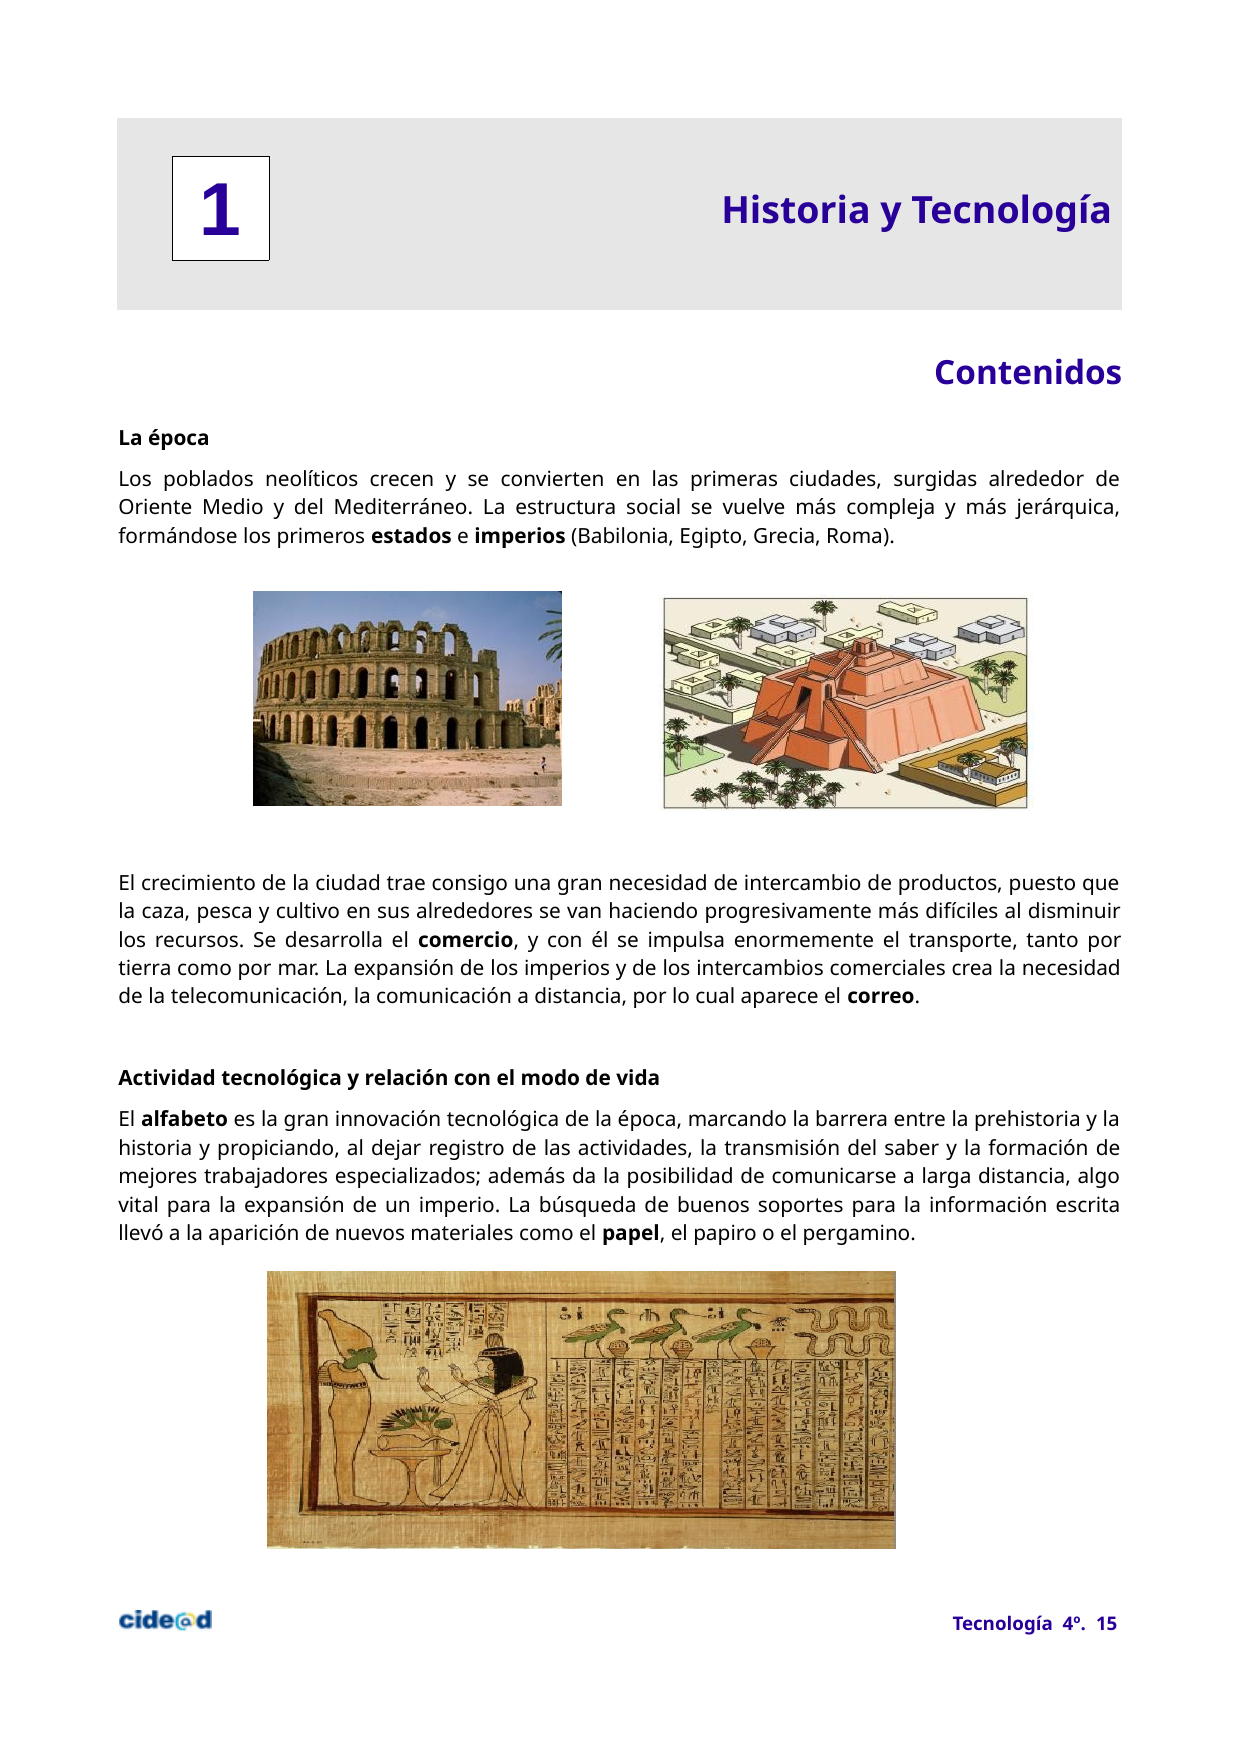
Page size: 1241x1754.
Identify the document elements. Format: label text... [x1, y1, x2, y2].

text Contenidos [118, 349, 1122, 394]
picture [658, 594, 1034, 811]
text Los poblados neolíticos crecen y se convierten en las primeras ciudades, surgidas alrededor de Oriente Medio y del Mediterráneo. La estructura social se vuelve más compleja y más jerárquica, formándose los primeros estados e imperios (Babilonia, Egipto, Grecia, Roma). [118, 464, 1122, 549]
text Actividad tecnológica y relación con el modo de vida [118, 1063, 1122, 1092]
picture [267, 1271, 896, 1549]
text La época [118, 423, 1122, 451]
table_header Historia y Tecnología [117, 118, 1122, 310]
picture [118, 1610, 212, 1632]
picture [253, 591, 562, 806]
text El alfabeto es la gran innovación tecnológica de la época, marcando la barrera entre la prehistoria y la historia y propiciando, al dejar registro de las actividades, la transmisión del saber y la formación de mejores trabajadores especializados; además da la posibilidad de comunicarse a larga distancia, algo vital para la expansión de un imperio. La búsqueda de buenos soportes para la información escrita llevó a la aparición de nuevos materiales como el papel, el papiro o el pergamino. [118, 1104, 1122, 1247]
text El crecimiento de la ciudad trae consigo una gran necesidad de intercambio de productos, puesto que la caza, pesca y cultivo en sus alrededores se van haciendo progresivamente más difíciles al disminuir los recursos. Se desarrolla el comercio, y con él se impulsa enormemente el transporte, tanto por tierra como por mar. La expansión de los imperios y de los intercambios comerciales crea la necesidad de la telecomunicación, la comunicación a distancia, por lo cual aparece el correo. [118, 868, 1122, 1010]
